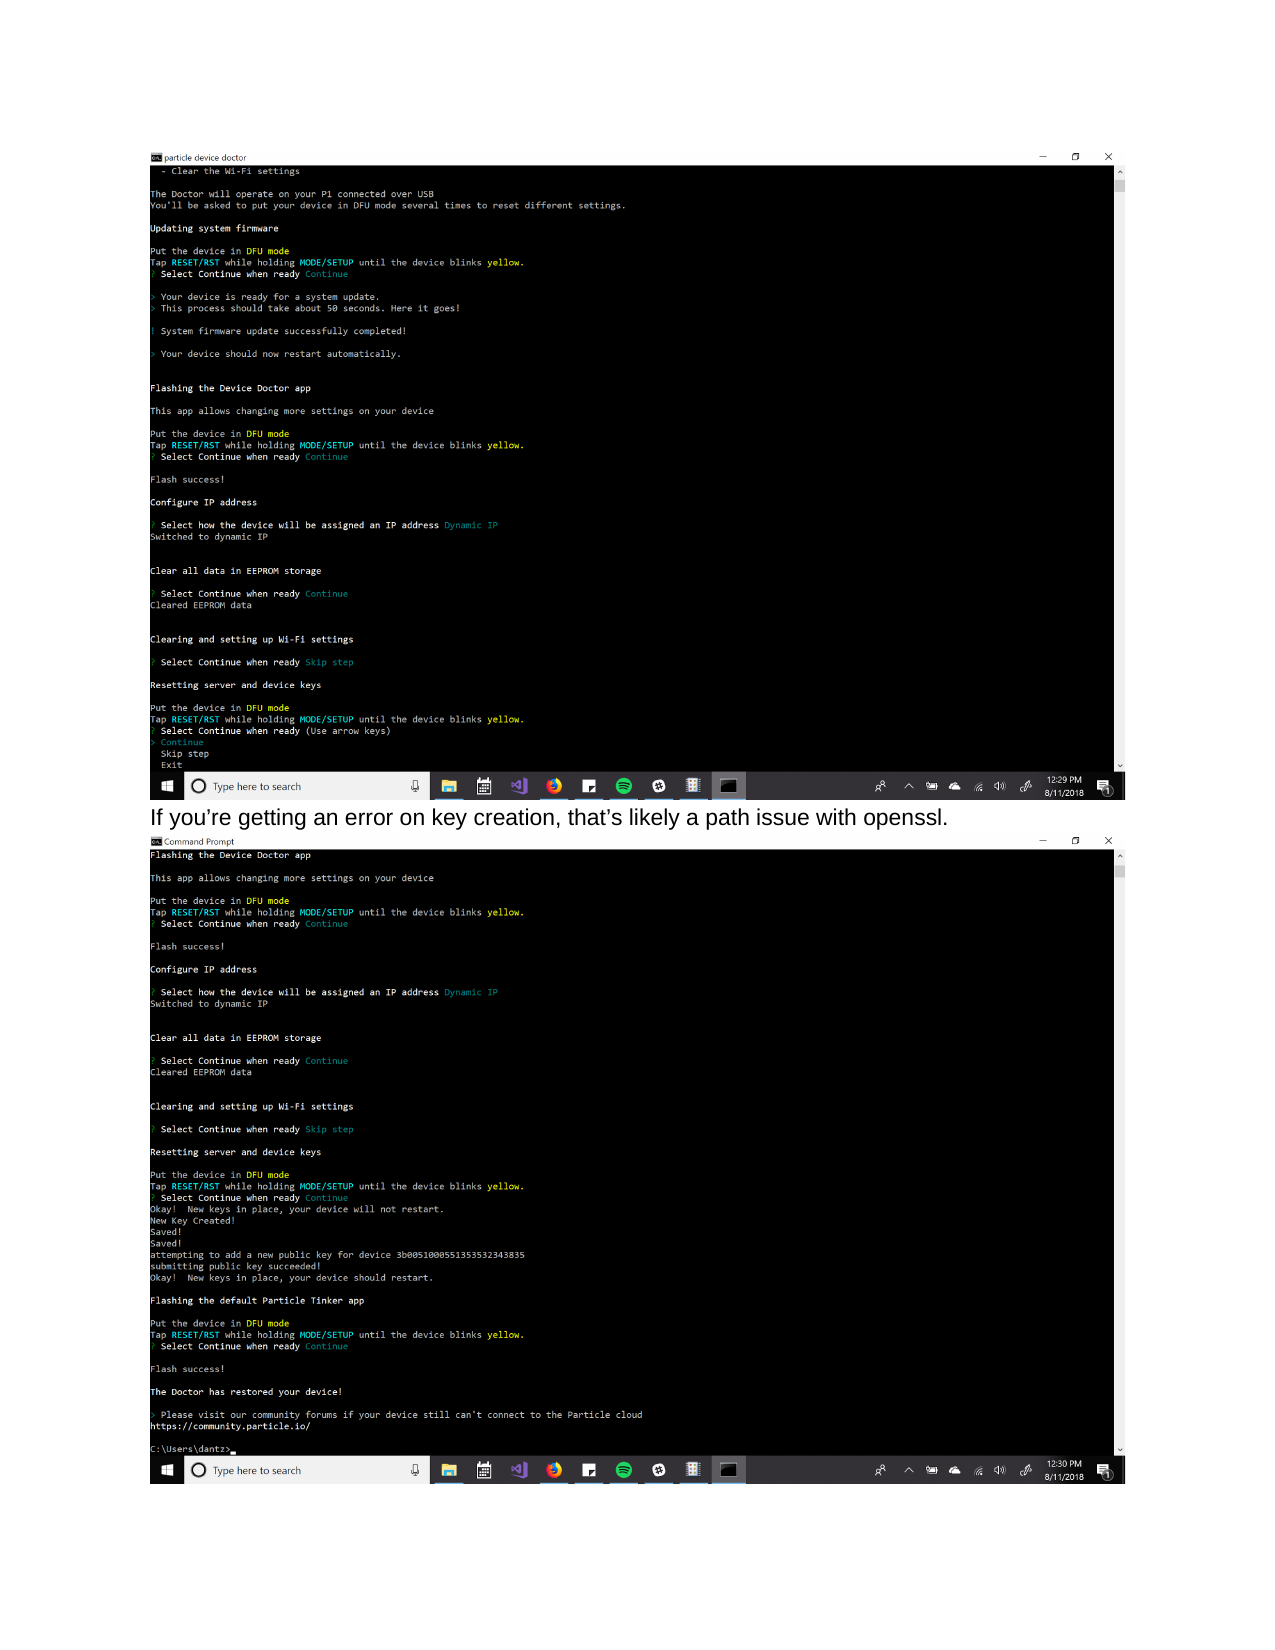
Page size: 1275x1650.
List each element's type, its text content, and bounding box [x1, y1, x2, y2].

text If you’re getting an error on key creation, that’s likely a path issue with openssl. [150, 804, 1125, 830]
picture [150, 834, 1125, 1484]
picture [150, 150, 1125, 800]
